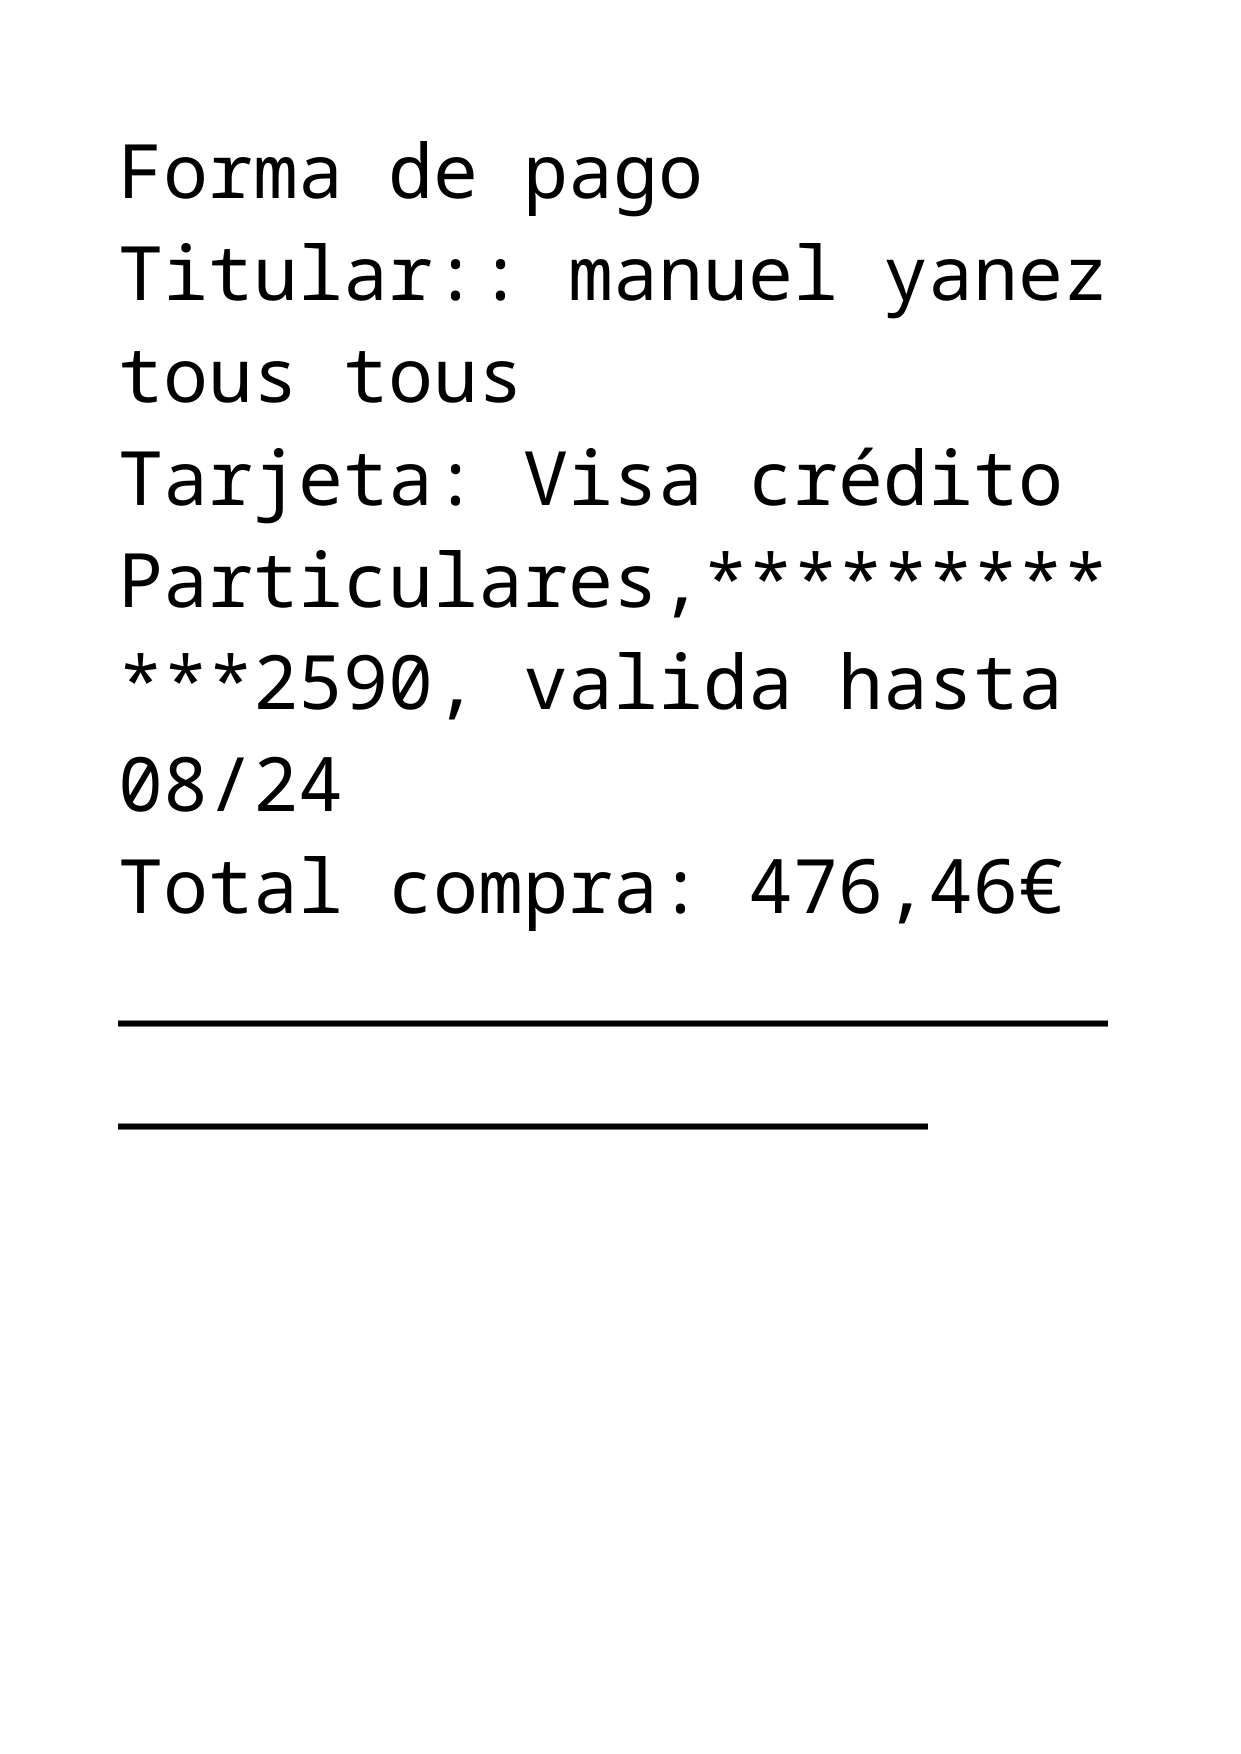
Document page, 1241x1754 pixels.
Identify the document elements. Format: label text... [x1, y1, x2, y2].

text Total compra: 476,46€ [118, 833, 1122, 936]
text ________________________________________ [118, 936, 1122, 1140]
text Titular:: manuel yanez tous tous [118, 220, 1122, 425]
text Forma de pago [118, 118, 1122, 220]
text Tarjeta: Visa crédito Particulares,************2590, valida hasta 08/24 [118, 425, 1122, 833]
